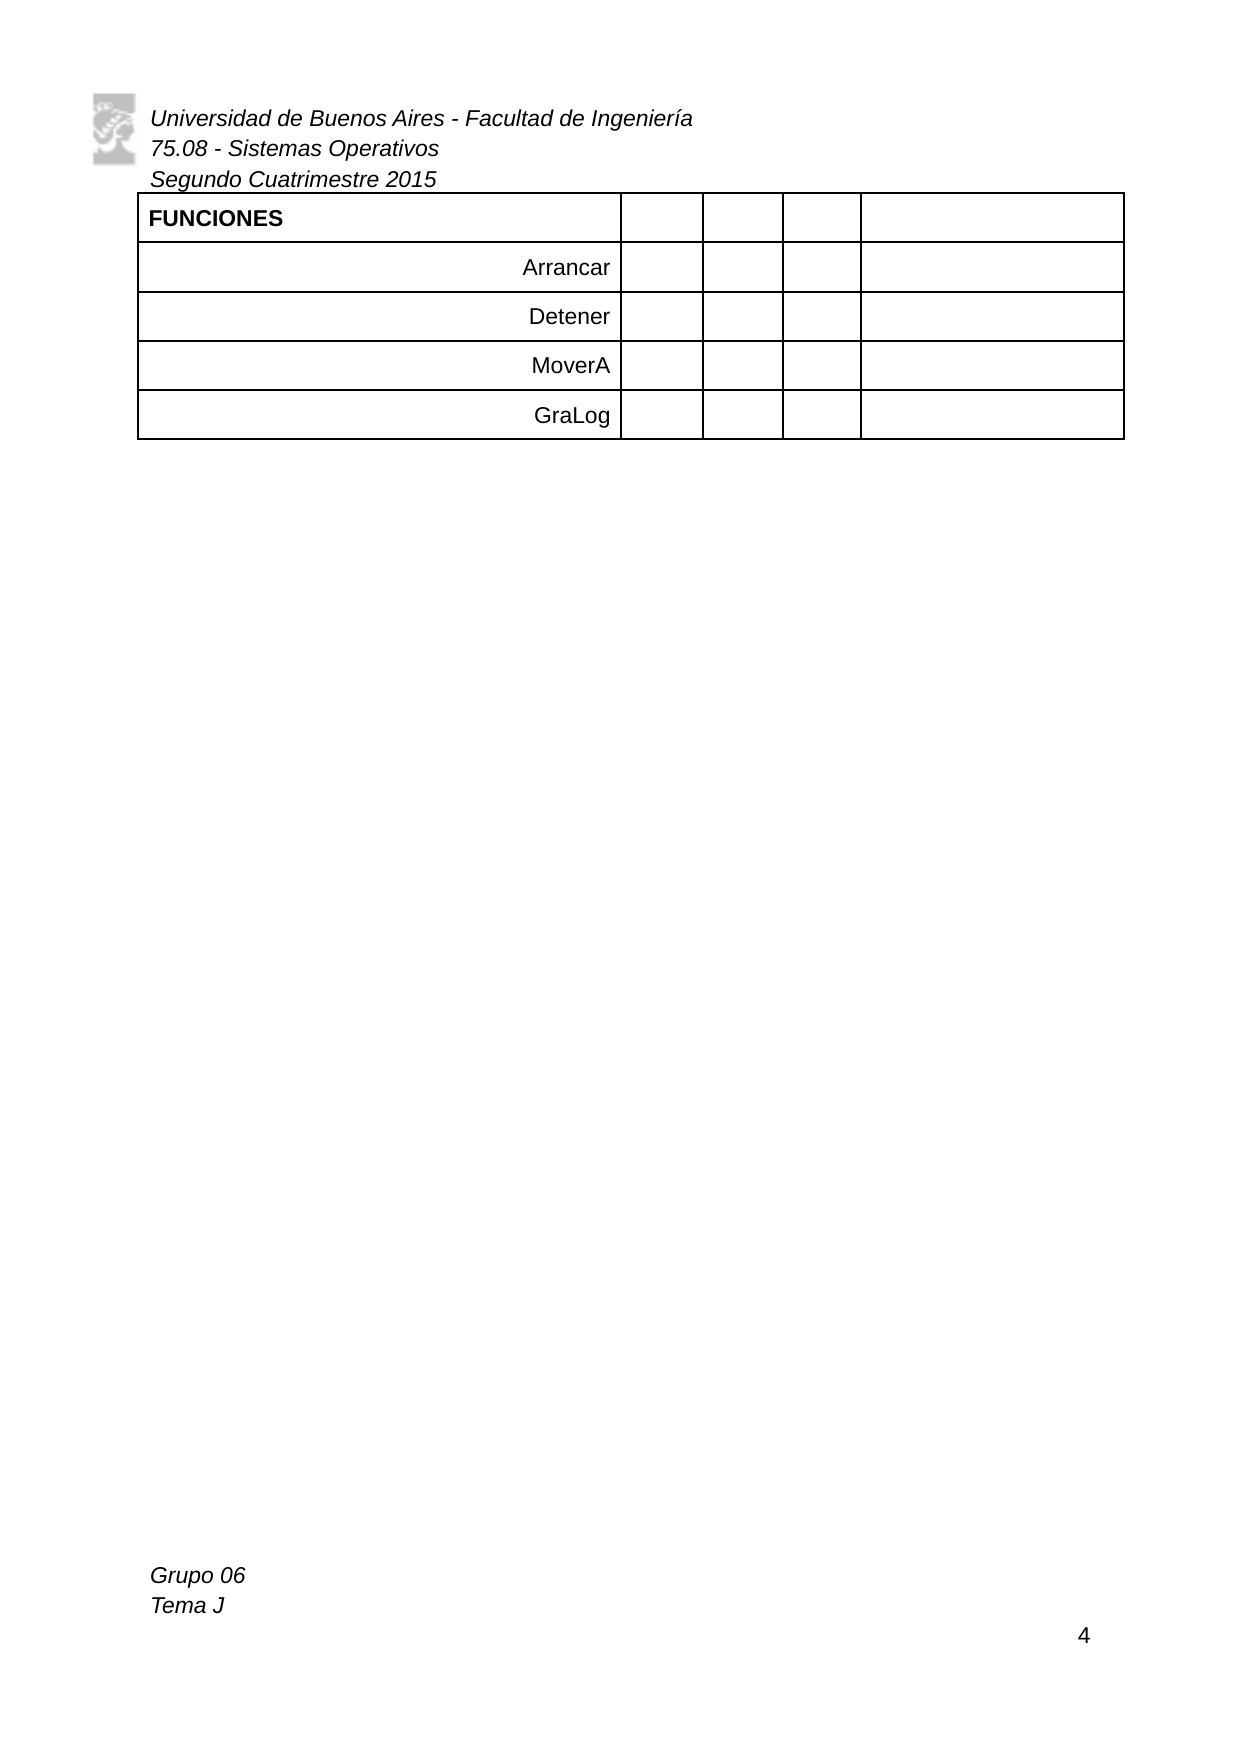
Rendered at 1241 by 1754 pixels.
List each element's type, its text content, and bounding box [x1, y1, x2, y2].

table_cell FUNCIONES [139, 194, 620, 241]
table_cell [622, 342, 702, 389]
table_cell Detener [139, 293, 620, 340]
table_cell [704, 391, 782, 438]
table_cell [704, 293, 782, 340]
table_cell [862, 391, 1123, 438]
table_cell [784, 342, 860, 389]
table_cell Arrancar [139, 243, 620, 291]
table_cell [784, 194, 860, 241]
table_cell [704, 243, 782, 291]
table_cell [862, 243, 1123, 291]
table_cell [622, 194, 702, 241]
picture [92, 92, 143, 169]
table_cell [704, 194, 782, 241]
table_cell [622, 391, 702, 438]
table_cell [784, 293, 860, 340]
table_cell GraLog [139, 391, 620, 438]
table_cell [704, 342, 782, 389]
table_cell [784, 391, 860, 438]
table_cell MoverA [139, 342, 620, 389]
table_cell [784, 243, 860, 291]
table_cell [622, 243, 702, 291]
table_cell [862, 194, 1123, 241]
table_cell [862, 293, 1123, 340]
table_cell [622, 293, 702, 340]
table_cell [862, 342, 1123, 389]
